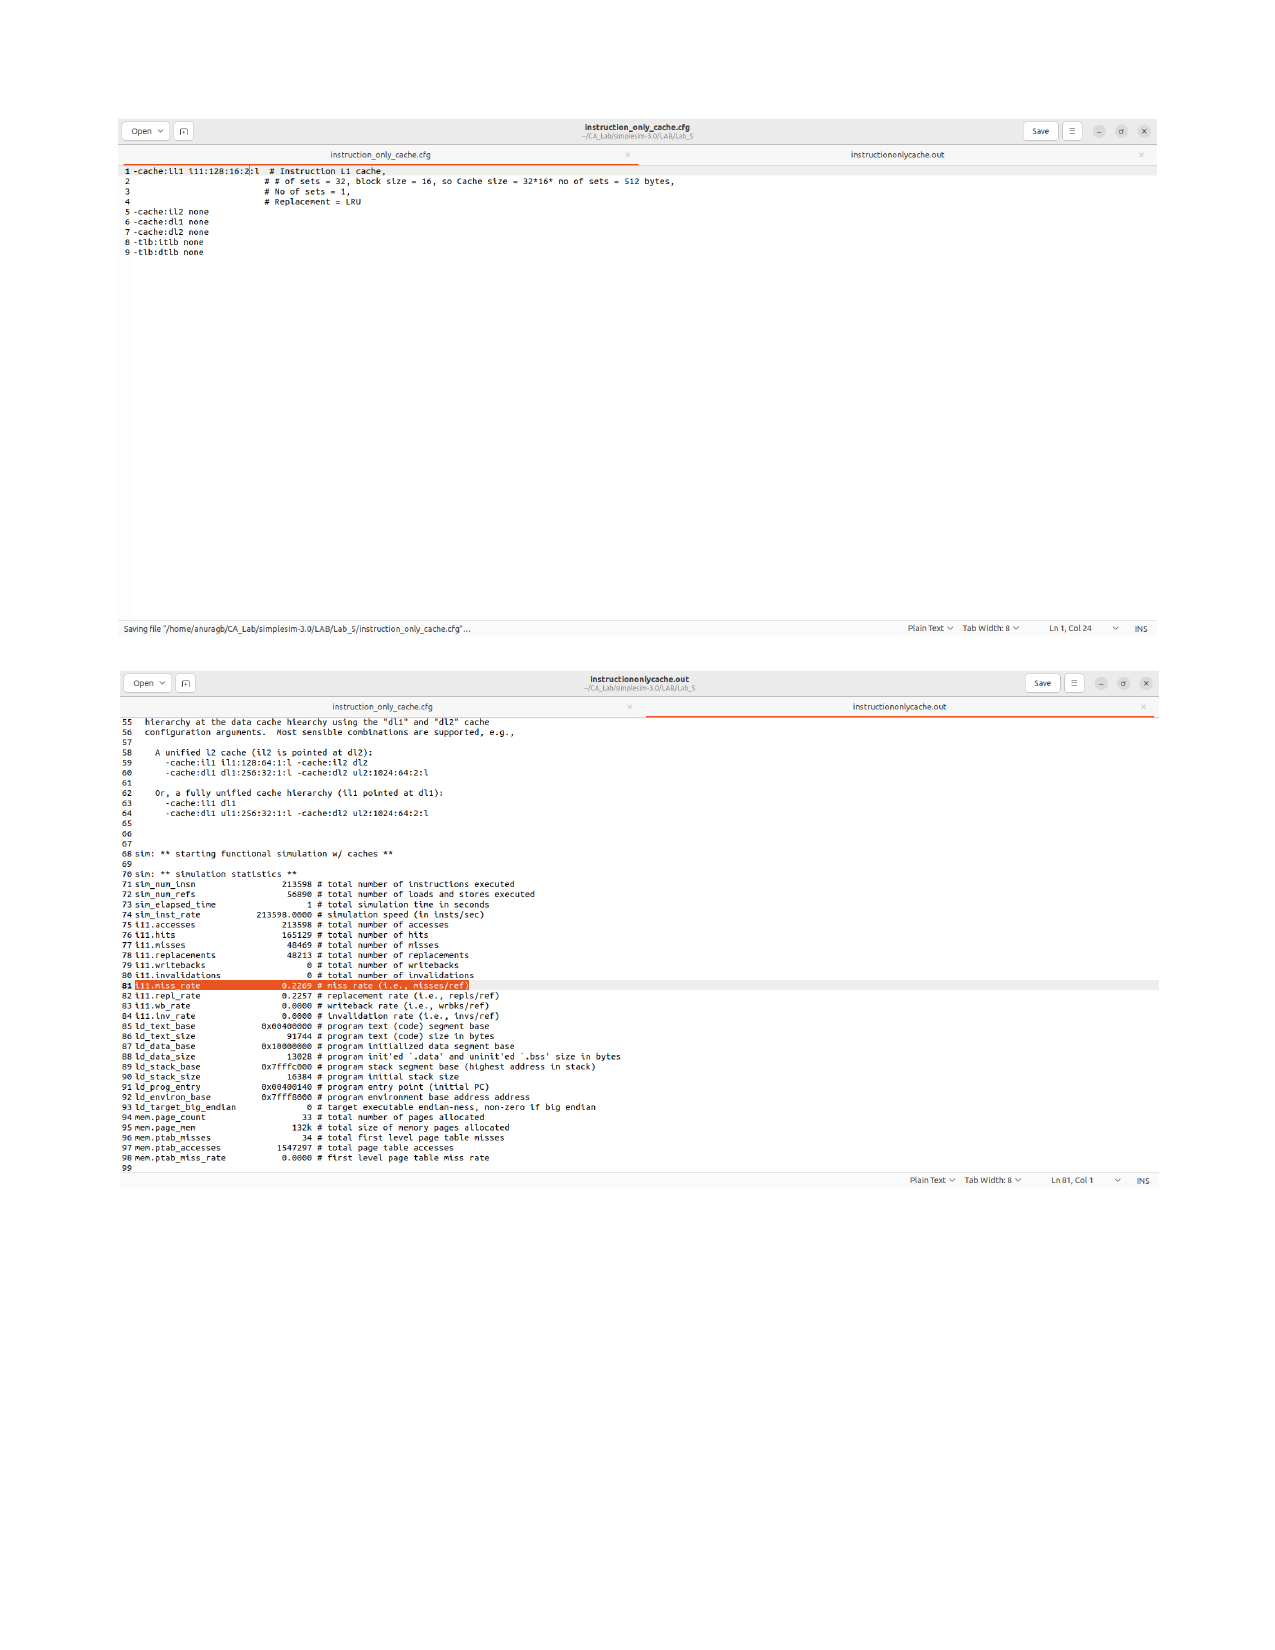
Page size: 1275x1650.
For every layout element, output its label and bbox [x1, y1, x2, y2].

picture [120, 670, 1159, 1188]
picture [118, 118, 1157, 636]
